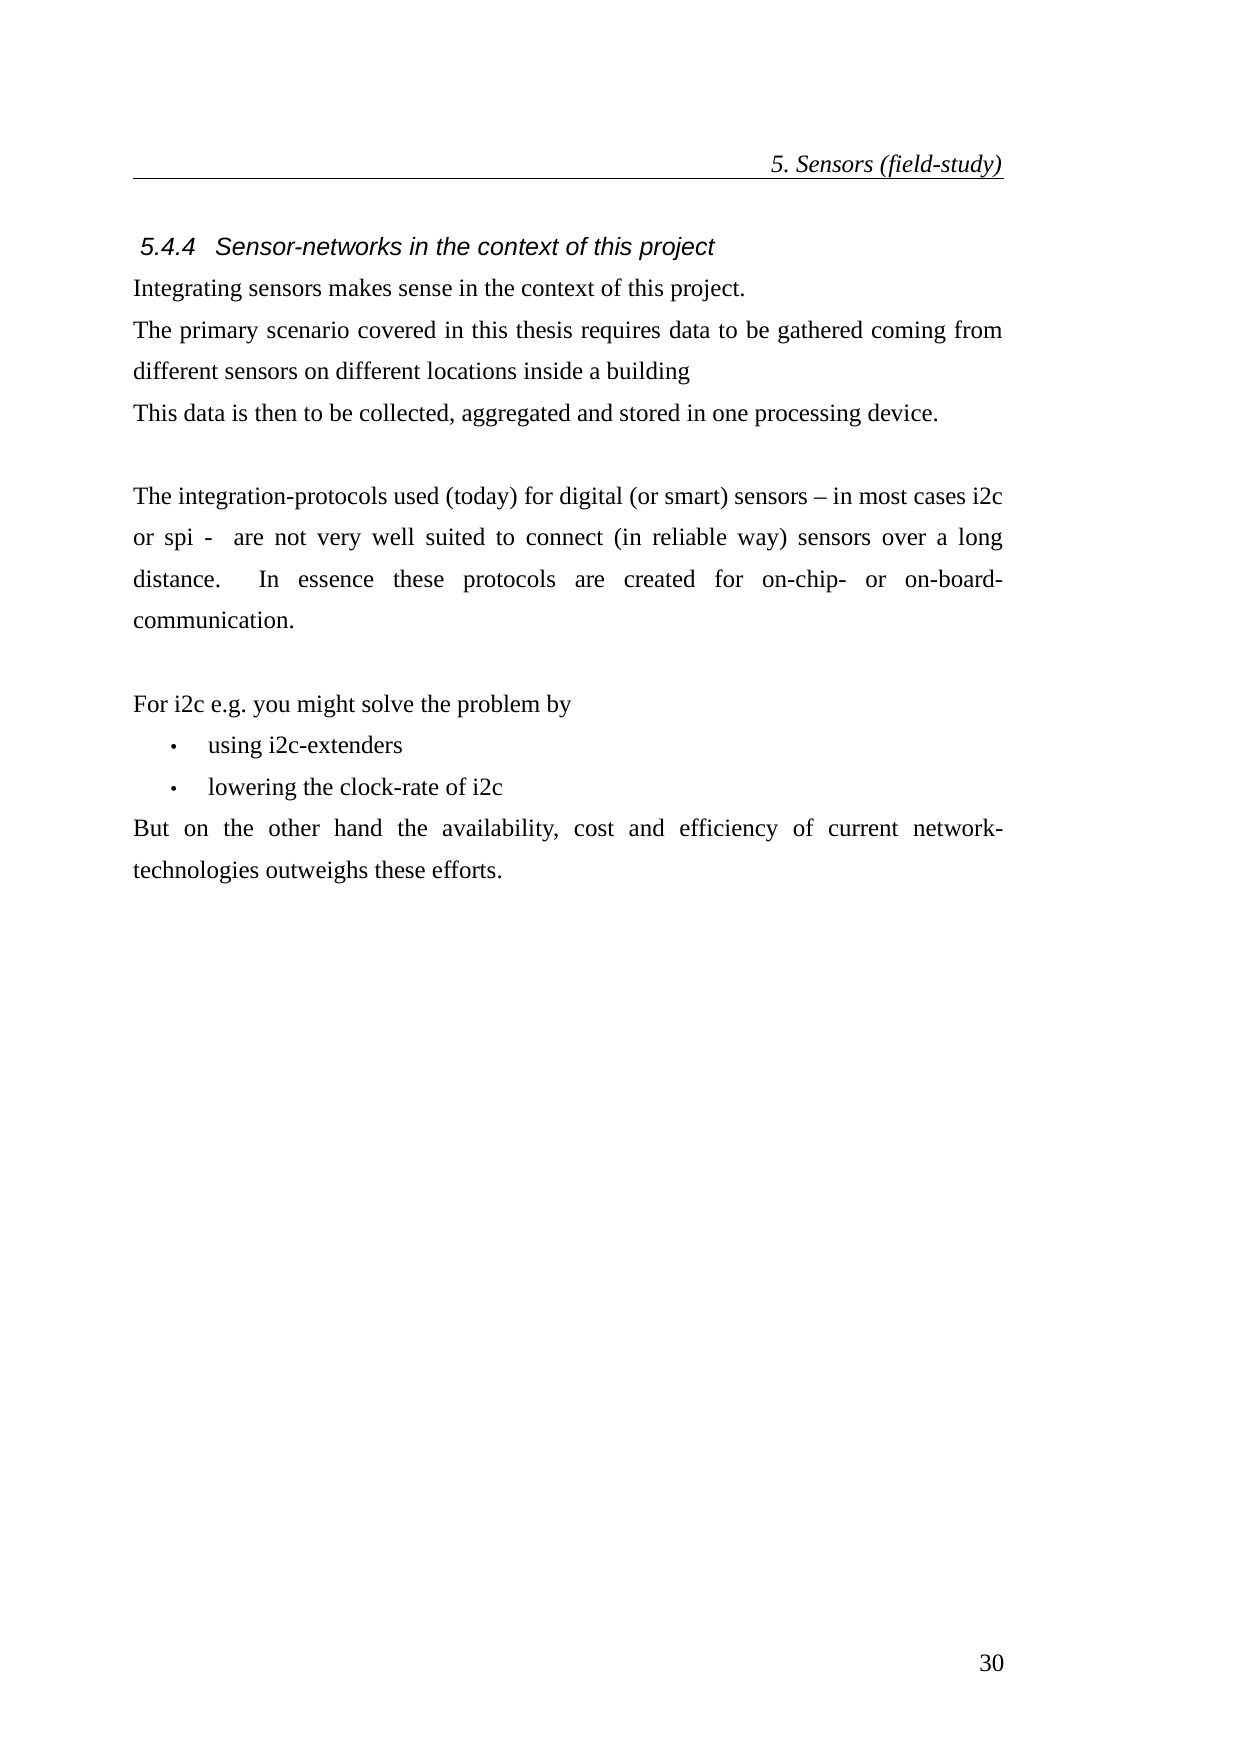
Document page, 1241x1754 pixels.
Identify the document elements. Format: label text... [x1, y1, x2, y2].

list using i2c-extenders [170, 731, 1004, 759]
text The integration-protocols used (today) for digital (or smart) sensors – in most cases i2c or spi - are not very well suited to connect (in reliable way) sensors over a long distance. In essence these protocols are created for on-chip- or on-board-communication. [133, 482, 1004, 634]
subtitle Sensor-networks in the context of this project [140, 232, 1004, 260]
text For i2c e.g. you might solve the problem by [133, 690, 1004, 717]
text The primary scenario covered in this thesis requires data to be gathered coming from different sensors on different locations inside a building [133, 316, 1004, 385]
text Integrating sensors makes sense in the context of this project. [133, 274, 1004, 302]
text But on the other hand the availability, cost and efficiency of current network-technologies outweighs these efforts. [133, 814, 1004, 884]
text This data is then to be collected, aggregated and stored in one processing device. [133, 399, 1004, 427]
list lowering the clock-rate of i2c [170, 773, 1004, 801]
